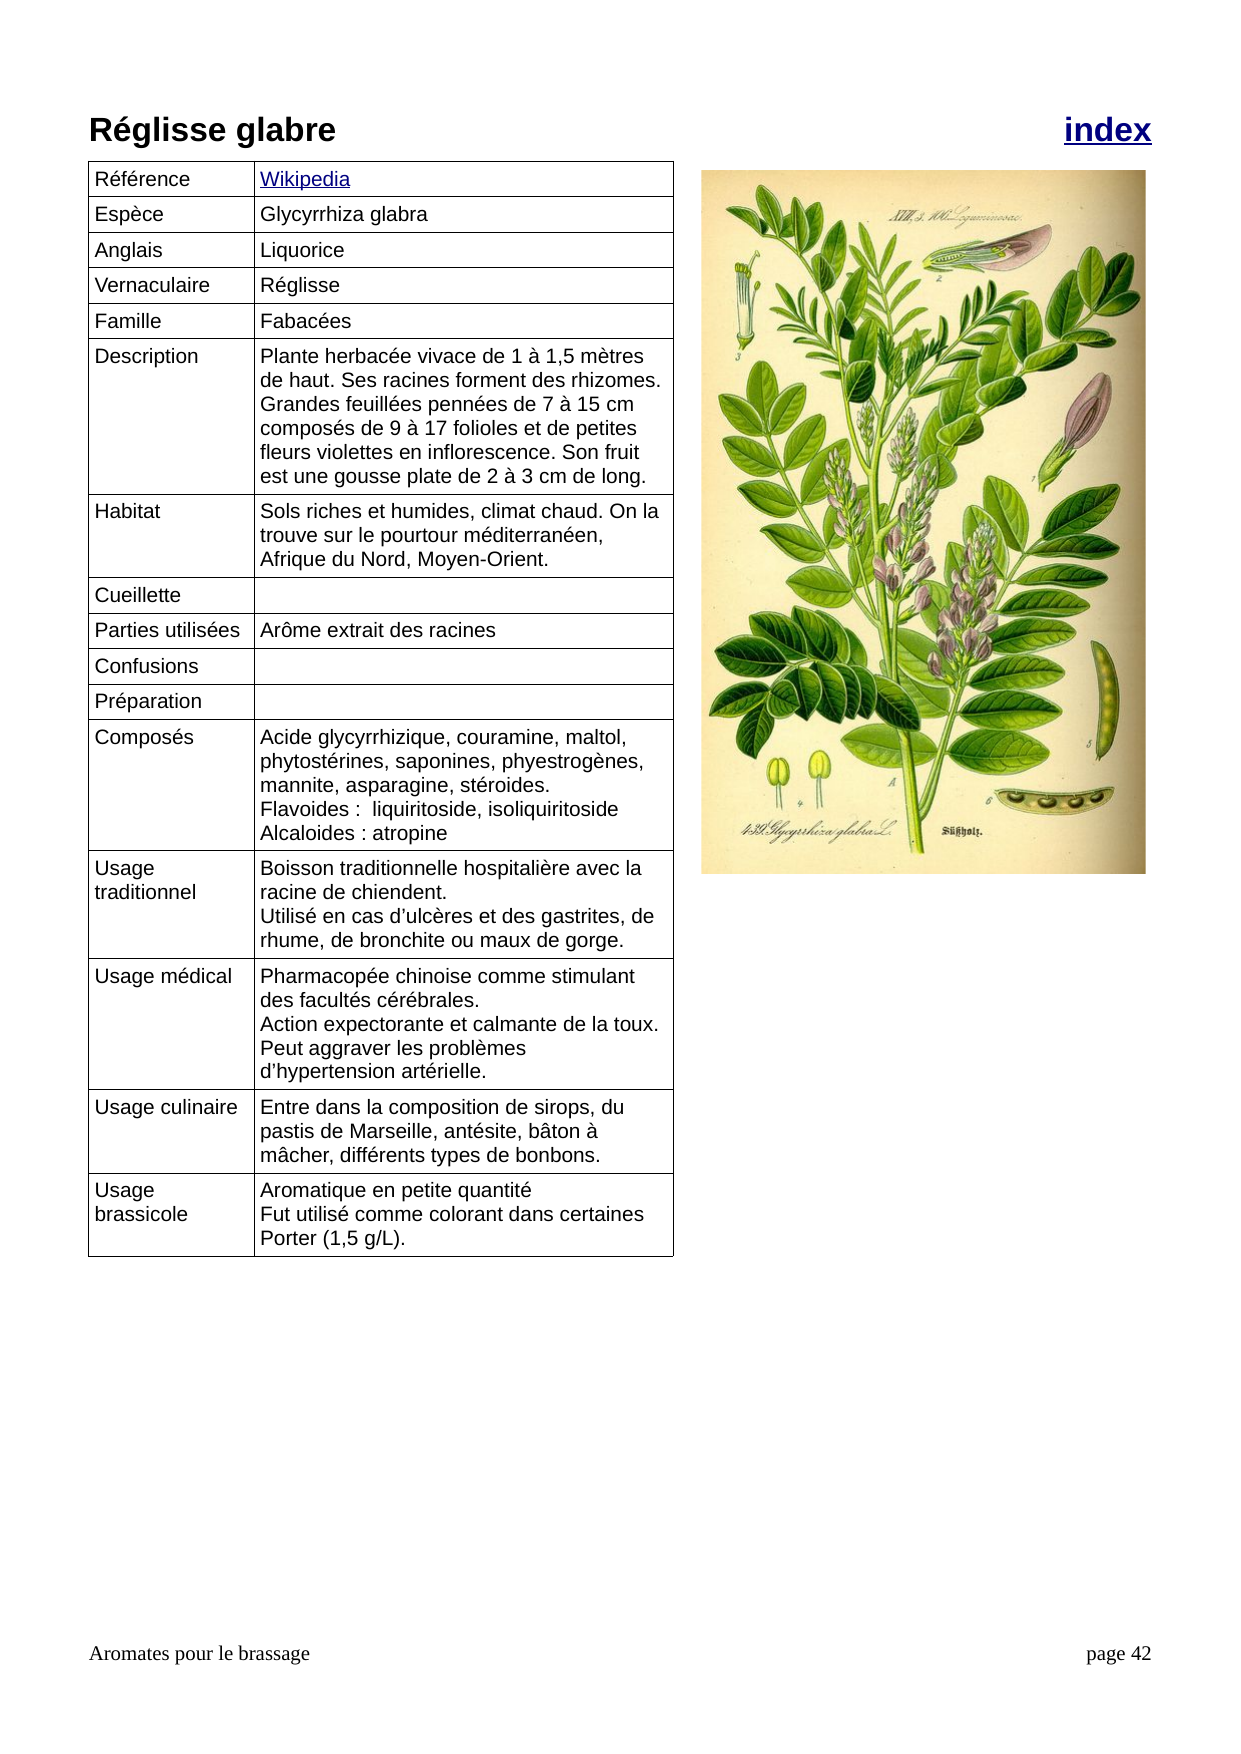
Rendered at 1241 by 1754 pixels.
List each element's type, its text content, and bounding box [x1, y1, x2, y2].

table_cell Usage traditionnel [89, 851, 254, 958]
table_cell Boisson traditionnelle hospitalière avec la racine de chiendent. Utilisé en cas d’ulcères et des gastrites, de rhume, de bronchite ou maux de gorge. [255, 851, 673, 958]
table_header Wikipedia [255, 162, 673, 196]
table_cell Fabacées [255, 304, 673, 338]
table_cell Habitat [89, 495, 254, 577]
table_cell Description [89, 339, 254, 493]
table_cell Cueillette [89, 578, 254, 612]
table_cell Acide glycyrrhizique, couramine, maltol, phytostérines, saponines, phyestrogènes, mannite, asparagine, stéroides. Flavoides : liquiritoside, isoliquiritoside Alcaloides : atropine [255, 720, 673, 850]
table_cell Usage brassicole [89, 1174, 254, 1256]
table_cell Composés [89, 720, 254, 850]
table_cell Famille [89, 304, 254, 338]
table_cell Parties utilisées [89, 614, 254, 648]
table_cell Glycyrrhiza glabra [255, 197, 673, 232]
table_cell [255, 649, 673, 683]
table_cell [255, 685, 673, 719]
table_cell Plante herbacée vivace de 1 à 1,5 mètres de haut. Ses racines forment des rhizomes. Grandes feuillées pennées de 7 à 15 cm composés de 9 à 17 folioles et de petites fleurs violettes en inflorescence. Son fruit est une gousse plate de 2 à 3 cm de long. [255, 339, 673, 493]
table_cell Pharmacopée chinoise comme stimulant des facultés cérébrales. Action expectorante et calmante de la toux. Peut aggraver les problèmes d’hypertension artérielle. [255, 959, 673, 1089]
table_cell Arôme extrait des racines [255, 614, 673, 648]
table_cell Réglisse [255, 268, 673, 303]
table_cell Liquorice [255, 233, 673, 267]
table_cell Usage culinaire [89, 1090, 254, 1172]
table_cell Entre dans la composition de sirops, du pastis de Marseille, antésite, bâton à mâcher, différents types de bonbons. [255, 1090, 673, 1172]
table_cell Vernaculaire [89, 268, 254, 303]
table_cell Préparation [89, 685, 254, 719]
table_cell Usage médical [89, 959, 254, 1089]
table_cell Espèce [89, 197, 254, 232]
table_cell Anglais [89, 233, 254, 267]
table_cell [255, 578, 673, 612]
subtitle Réglisse glabre index [88, 109, 1152, 148]
table_cell Aromatique en petite quantité Fut utilisé comme colorant dans certaines Porter (1,5 g/L). [255, 1174, 673, 1256]
picture [701, 170, 1146, 874]
table_cell Confusions [89, 649, 254, 683]
table_header Référence [89, 162, 254, 196]
table_cell Sols riches et humides, climat chaud. On la trouve sur le pourtour méditerranéen, Afrique du Nord, Moyen-Orient. [255, 495, 673, 577]
